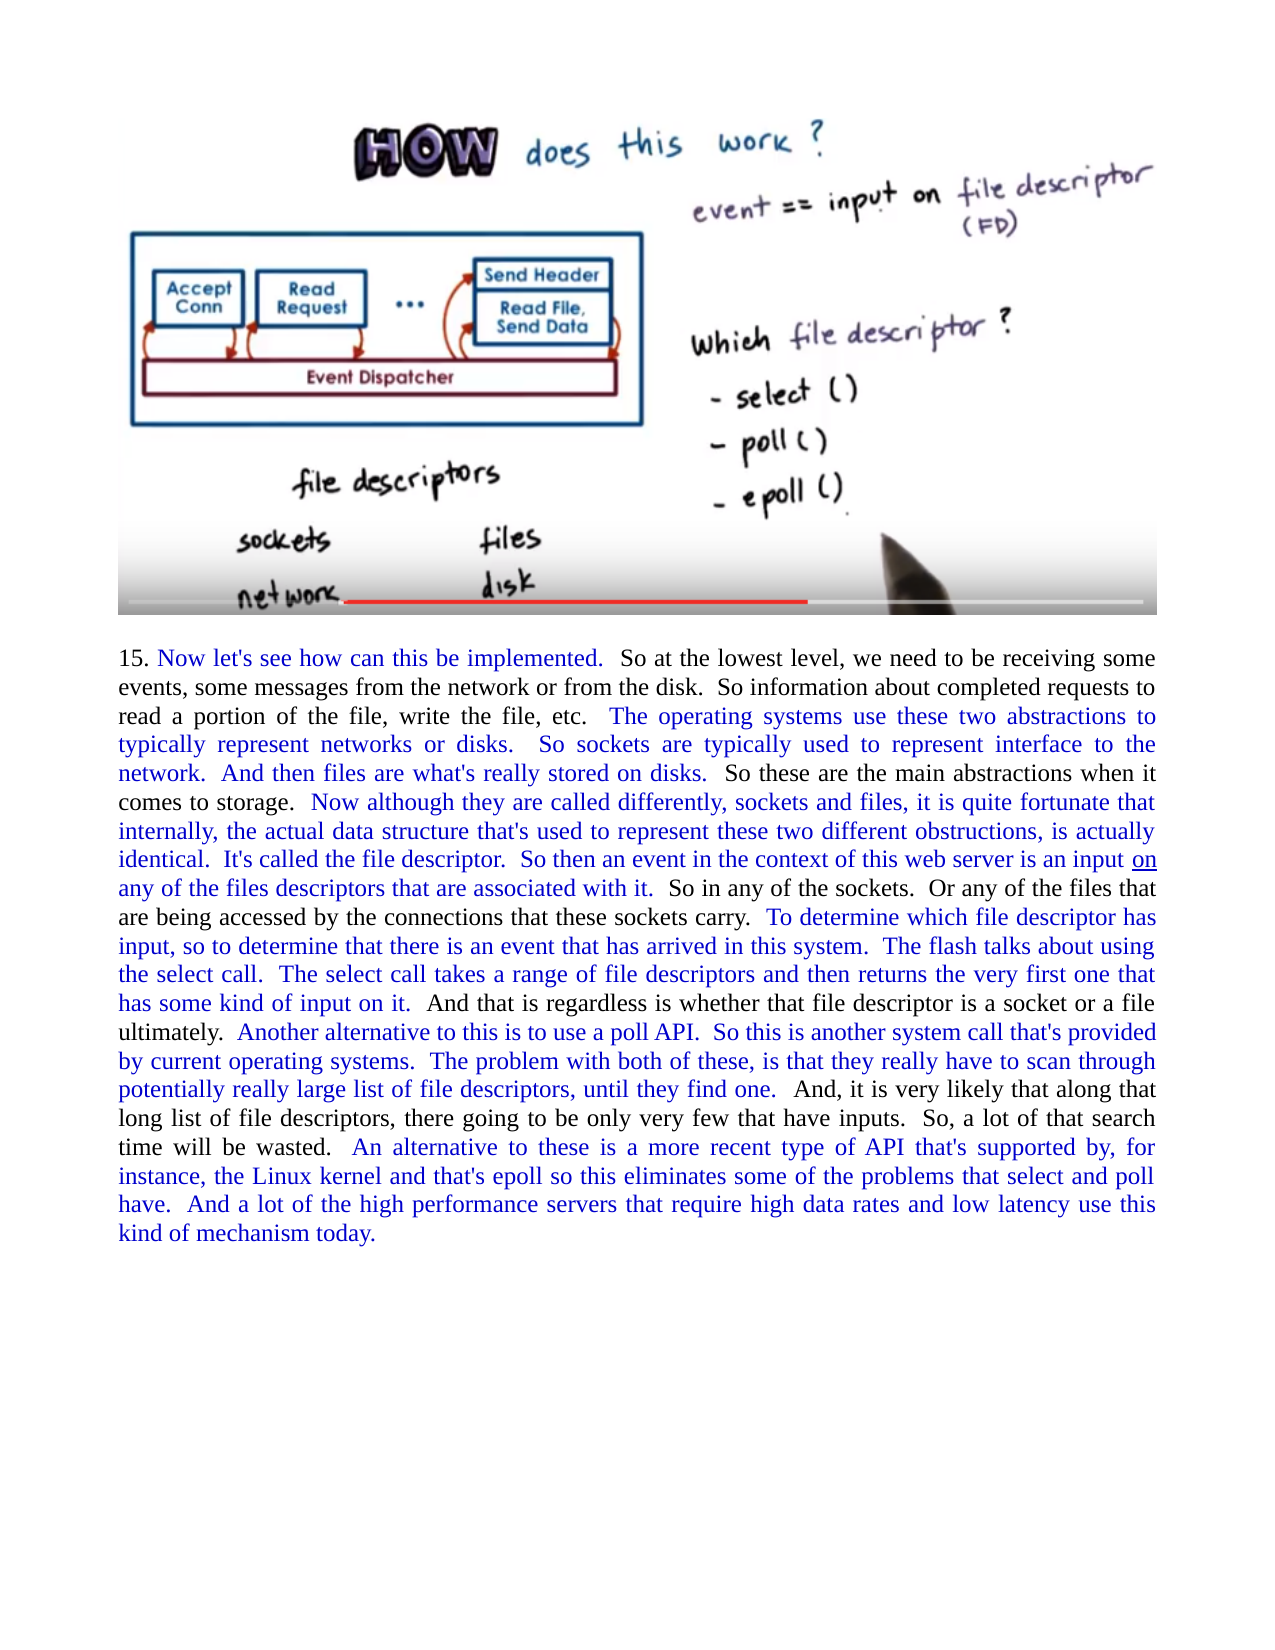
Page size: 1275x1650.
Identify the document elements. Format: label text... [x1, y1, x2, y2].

picture [118, 118, 1157, 615]
text 15. Now let's see how can this be implemented. So at the lowest level, we need to be receiving some events, some messages from the network or from the disk. So information about completed requests to read a portion of the file, write the file, etc. The operating systems use these two abstractions to typically represent networks or disks. So sockets are typically used to represent interface to the network. And then files are what's really stored on disks. So these are the main abstractions when it comes to storage. Now although they are called differently, sockets and files, it is quite fortunate that internally, the actual data structure that's used to represent these two different obstructions, is actually identical. It's called the file descriptor. So then an event in the context of this web server is an input on any of the files descriptors that are associated with it. So in any of the sockets. Or any of the files that are being accessed by the connections that these sockets carry. To determine which file descriptor has input, so to determine that there is an event that has arrived in this system. The flash talks about using the select call. The select call takes a range of file descriptors and then returns the very first one that has some kind of input on it. And that is regardless is whether that file descriptor is a socket or a file ultimately. Another alternative to this is to use a poll API. So this is another system call that's provided by current operating systems. The problem with both of these, is that they really have to scan through potentially really large list of file descriptors, until they find one. And, it is very likely that along that long list of file descriptors, there going to be only very few that have inputs. So, a lot of that search time will be wasted. An alternative to these is a more recent type of API that's supported by, for instance, the Linux kernel and that's epoll so this eliminates some of the problems that select and poll have. And a lot of the high performance servers that require high data rates and low latency use this kind of mechanism today. [118, 643, 1157, 1247]
